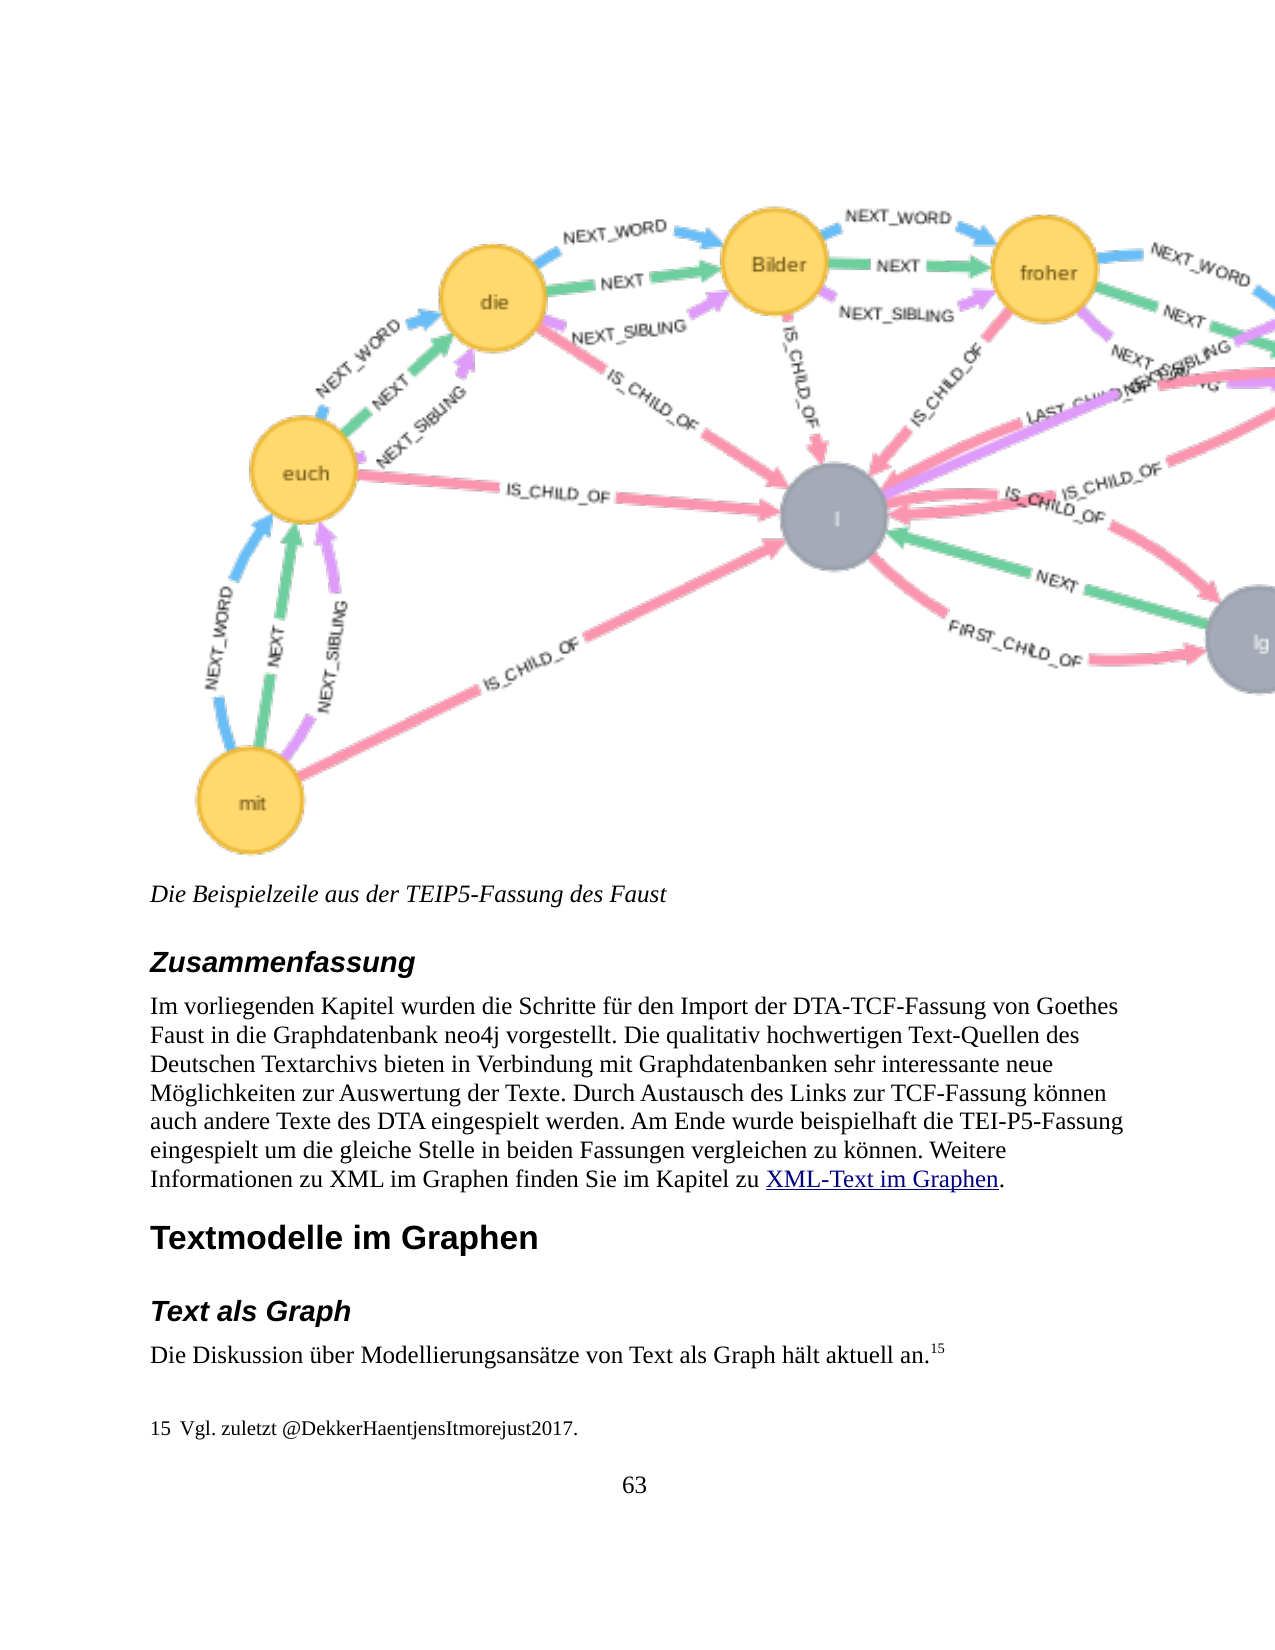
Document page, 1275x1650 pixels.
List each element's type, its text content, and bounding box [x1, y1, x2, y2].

text Vgl. zuletzt @DekkerHaentjensItmorejust2017. [150, 1416, 1125, 1440]
picture [150, 150, 1275, 867]
subtitle Zusammenfassung [150, 945, 1125, 979]
text Im vorliegenden Kapitel wurden die Schritte für den Import der DTA-TCF-Fassung von Goethes Faust in die Graphdatenbank neo4j vorgestellt. Die qualitativ hochwertigen Text-Quellen des Deutschen Textarchivs bieten in Verbindung mit Graphdatenbanken sehr interessante neue Möglichkeiten zur Auswertung der Texte. Durch Austausch des Links zur TCF-Fassung können auch andere Texte des DTA eingespielt werden. Am Ende wurde beispielhaft die TEI-P5-Fassung eingespielt um die gleiche Stelle in beiden Fassungen vergleichen zu können. Weitere Informationen zu XML im Graphen finden Sie im Kapitel zu XML-Text im Graphen. [150, 991, 1125, 1193]
text Die Beispielzeile aus der TEIP5-Fassung des Faust [150, 879, 1125, 908]
subtitle Textmodelle im Graphen [150, 1218, 1125, 1256]
text Die Diskussion über Modellierungsansätze von Text als Graph hält aktuell an. [150, 1340, 1125, 1369]
subtitle Text als Graph [150, 1294, 1125, 1327]
